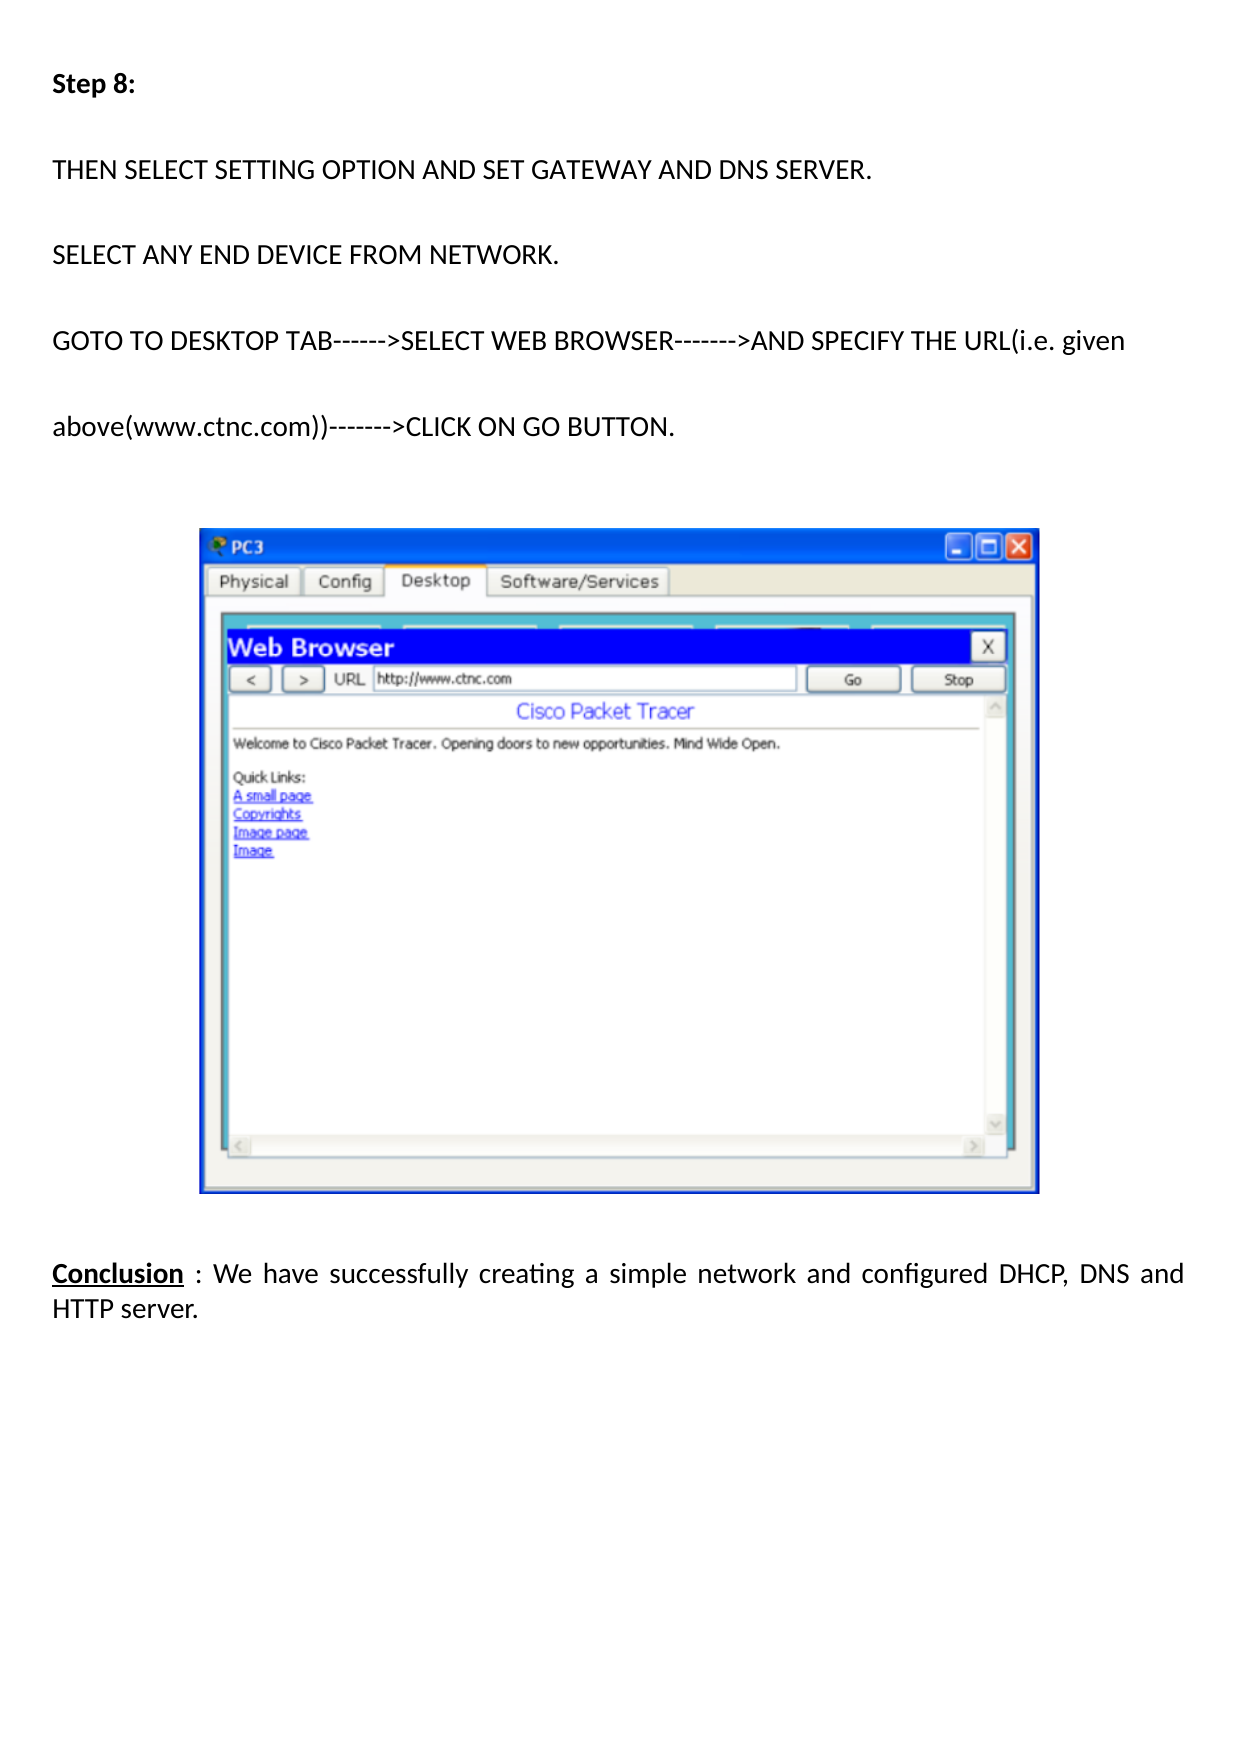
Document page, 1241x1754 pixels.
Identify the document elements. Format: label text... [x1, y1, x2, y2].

text GOTO TO DESKTOP TAB------>SELECT WEB BROWSER------->AND SPECIFY THE URL(i.e. given [52, 322, 1187, 358]
text SELECT ANY END DEVICE FROM NETWORK. [52, 236, 1187, 272]
text Step 8: [52, 65, 1187, 101]
list Conclusion : We have successfully creating a simple network and configured DHCP, DNS and HTTP server. [52, 1255, 1187, 1326]
text THEN SELECT SETTING OPTION AND SET GATEWAY AND DNS SERVER. [52, 151, 1187, 186]
text above(www.ctnc.com))------->CLICK ON GO BUTTON. [52, 408, 1187, 443]
